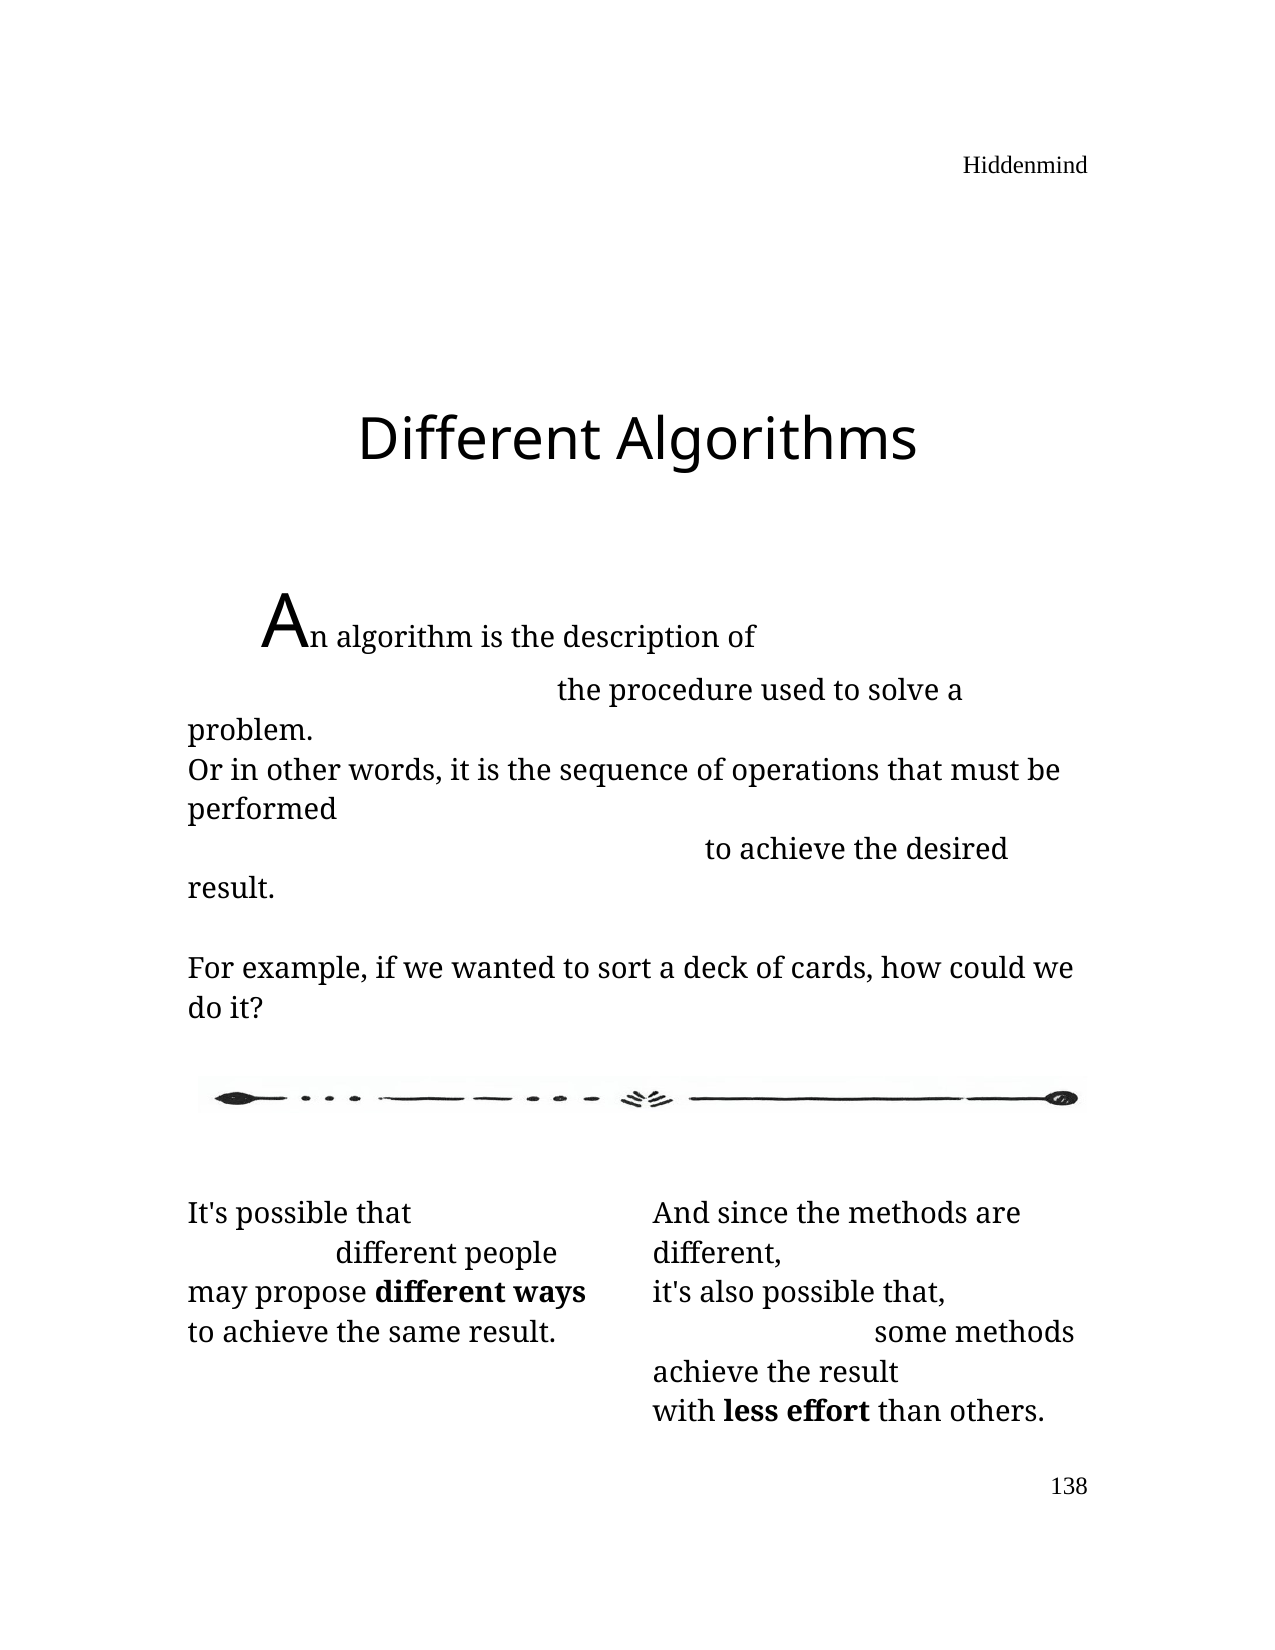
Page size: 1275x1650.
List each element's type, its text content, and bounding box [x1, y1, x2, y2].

text some methods [652, 1311, 1087, 1351]
text with less effort than others. [652, 1391, 1087, 1430]
text to achieve the desired result. [187, 828, 1087, 907]
text achieve the result [652, 1351, 1087, 1391]
text may propose different ways [187, 1272, 622, 1311]
text to achieve the same result. [187, 1311, 622, 1351]
text It's possible that [187, 1192, 622, 1232]
text And since the methods are different, [652, 1192, 1087, 1272]
picture [198, 1076, 1088, 1113]
text it's also possible that, [652, 1272, 1087, 1311]
text For example, if we wanted to sort a deck of cards, how could we do it? [187, 947, 1087, 1027]
text Or in other words, it is the sequence of operations that must be performed [187, 749, 1087, 828]
text An algorithm is the description of [187, 567, 1087, 669]
text the procedure used to solve a problem. [187, 669, 1087, 749]
text different people [187, 1232, 622, 1272]
